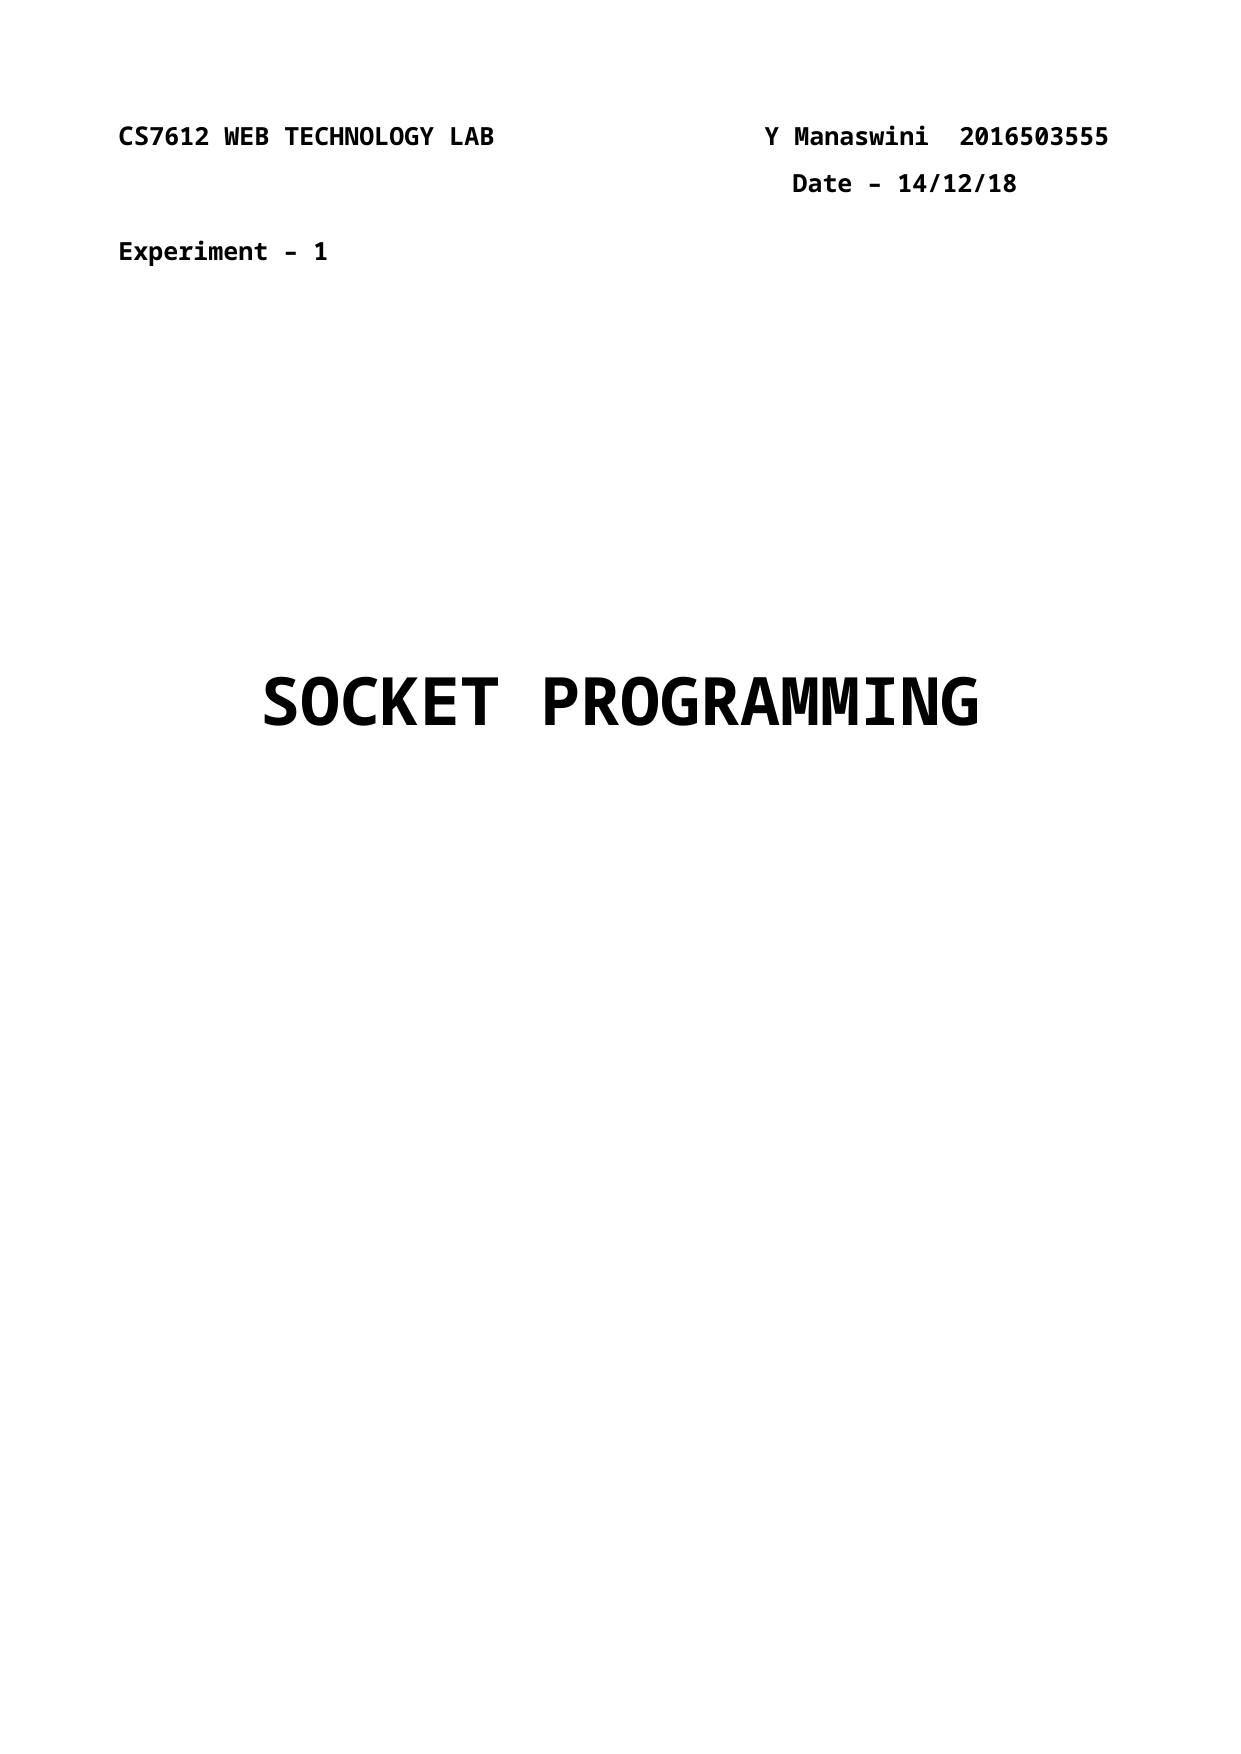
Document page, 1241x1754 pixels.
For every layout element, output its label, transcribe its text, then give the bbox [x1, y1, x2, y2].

text SOCKET PROGRAMMING [118, 654, 1122, 744]
text Date – 14/12/18 [118, 165, 1122, 199]
text Experiment – 1 [118, 233, 1122, 268]
